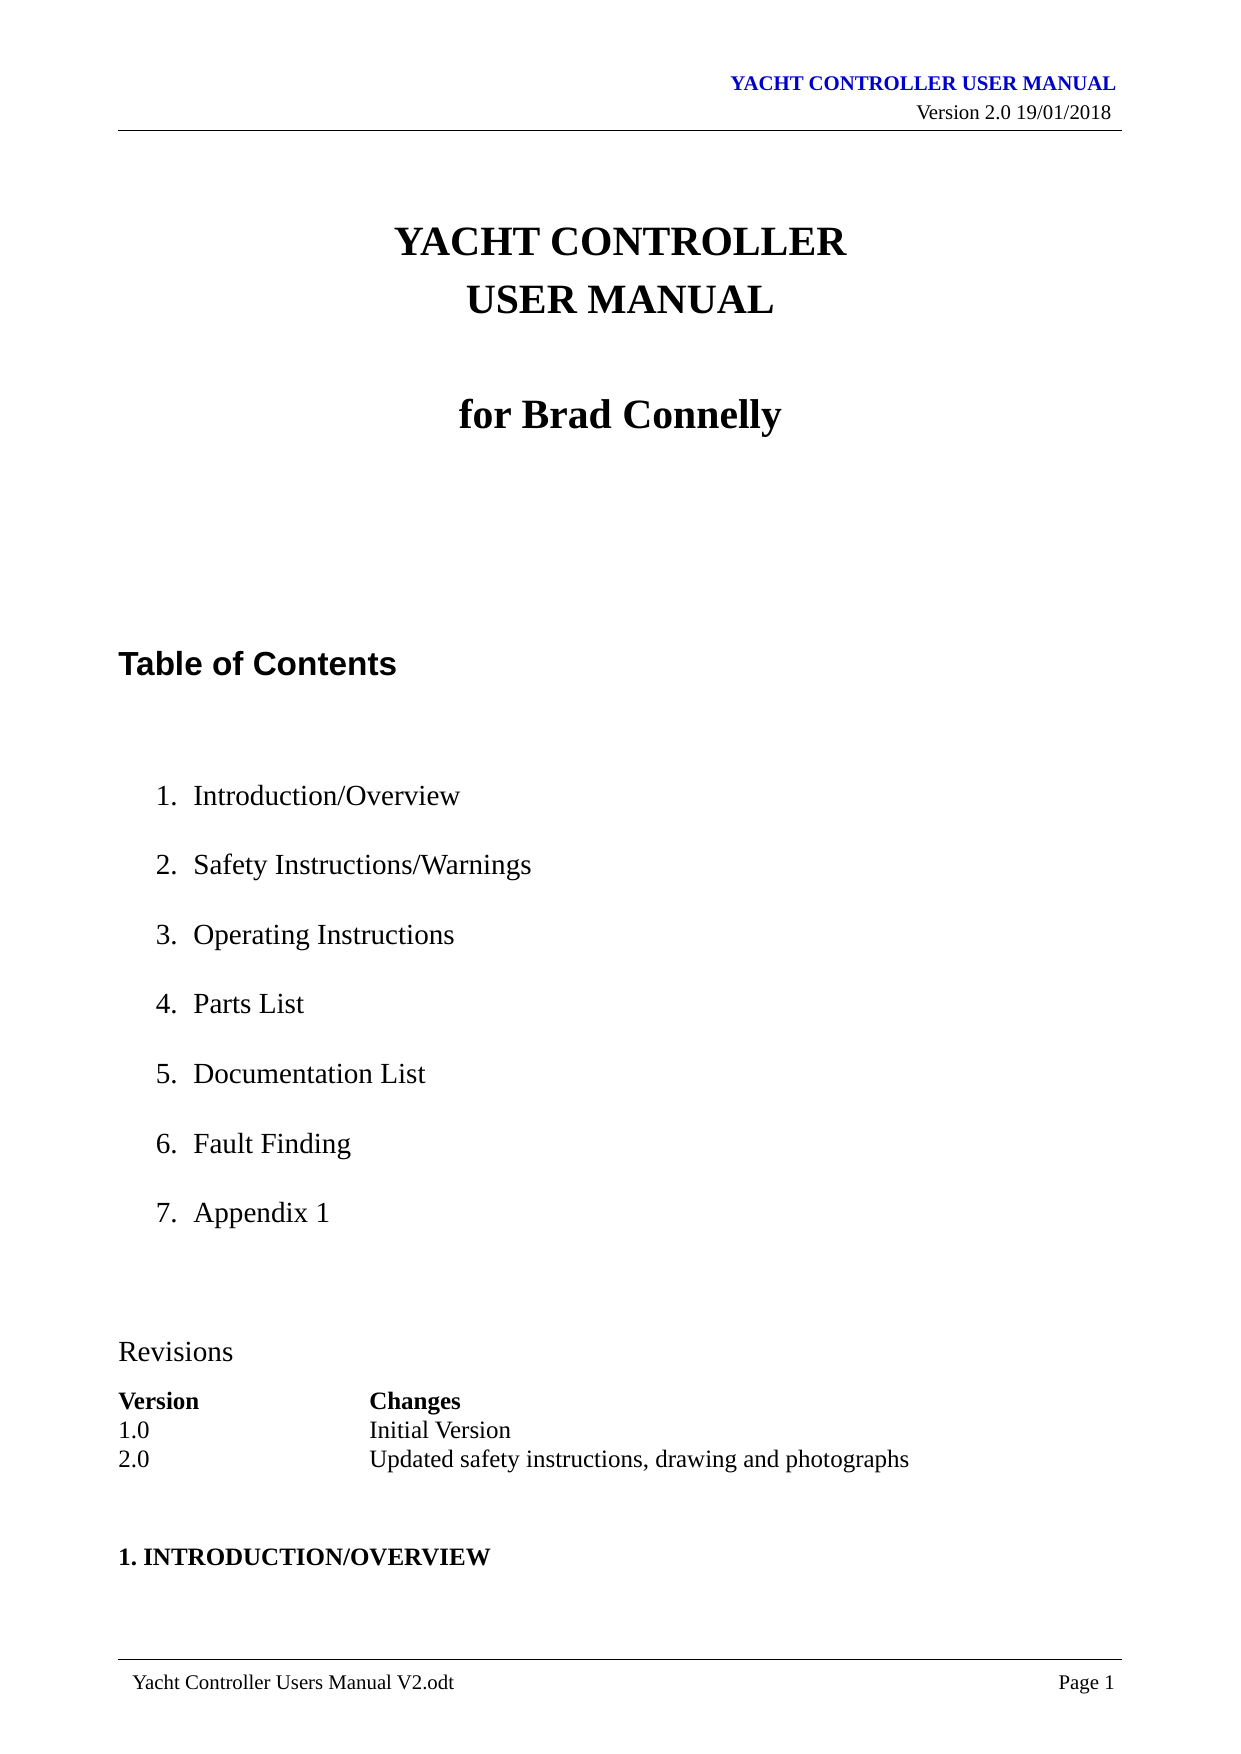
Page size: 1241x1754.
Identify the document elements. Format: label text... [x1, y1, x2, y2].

table_header Version [118, 1386, 369, 1415]
list Parts List [156, 987, 1122, 1020]
text USER MANUAL [118, 274, 1122, 322]
list Operating Instructions [156, 917, 1122, 951]
text for Brad Connelly [118, 389, 1122, 437]
text YACHT CONTROLLER [118, 217, 1122, 265]
table_header Changes [369, 1386, 1122, 1415]
list Introduction/Overview [156, 778, 1122, 811]
list Safety Instructions/Warnings [156, 847, 1122, 881]
table_cell Updated safety instructions, drawing and photographs [369, 1444, 1122, 1473]
list Documentation List [156, 1056, 1122, 1090]
list Fault Finding [156, 1126, 1122, 1159]
table_cell 1.0 [118, 1415, 369, 1444]
table_cell Initial Version [369, 1415, 1122, 1444]
table_cell 2.0 [118, 1444, 369, 1473]
subtitle Table of Contents [118, 644, 1122, 683]
text Revisions [118, 1334, 1122, 1368]
list Appendix 1 [156, 1195, 1122, 1229]
text 1. INTRODUCTION/OVERVIEW [118, 1542, 1122, 1571]
